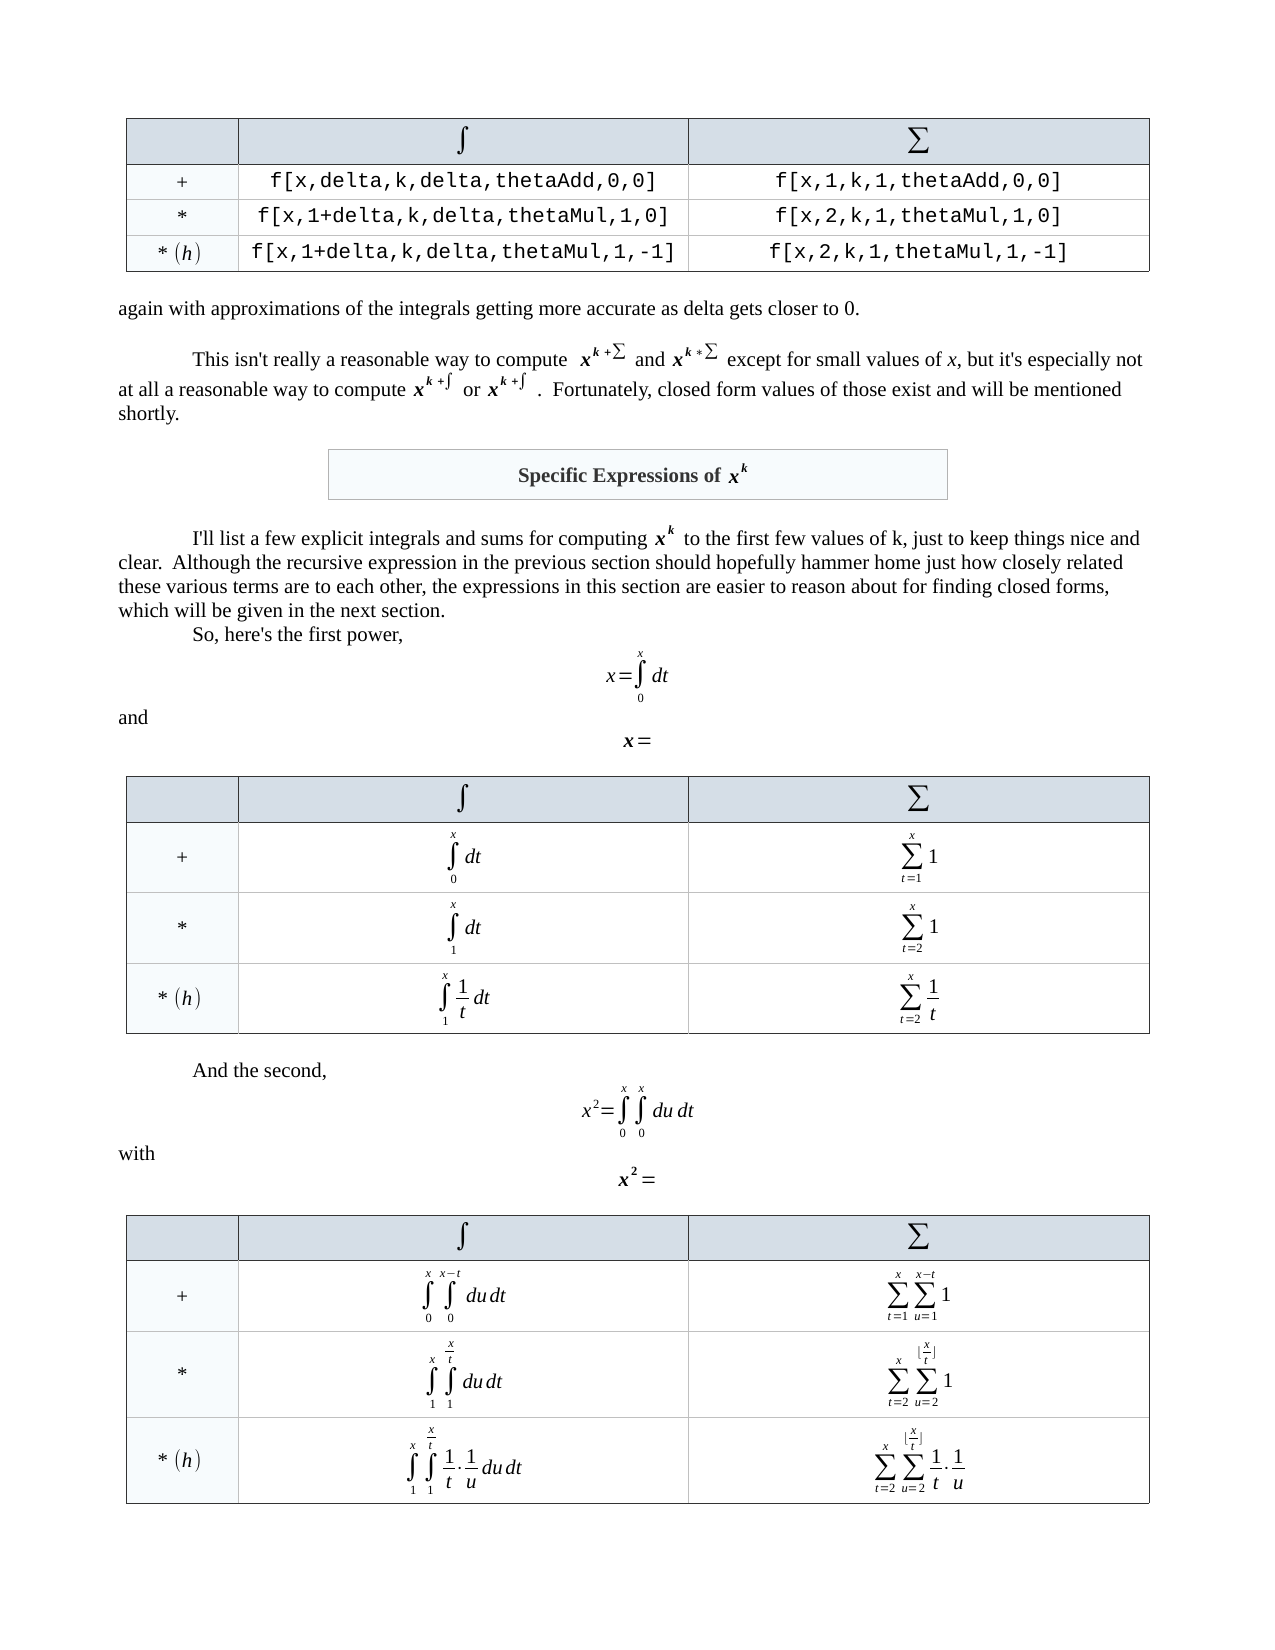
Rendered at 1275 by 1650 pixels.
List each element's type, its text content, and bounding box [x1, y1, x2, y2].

text with [118, 1141, 1157, 1164]
text This isn't really a reasonable way to compute andexcept for small values of x, but it's especially not at all a reasonable way to computeor. Fortunately, closed form values of those exist and will be mentioned shortly. [118, 343, 1157, 425]
table_cell + [127, 1261, 238, 1331]
table_cell f[x,delta,k,delta,thetaAdd,0,0] [239, 165, 688, 199]
table_cell * [127, 893, 238, 963]
table_header [127, 119, 238, 164]
table_cell [239, 1418, 688, 1503]
table_header [239, 119, 688, 164]
table_header [689, 777, 1149, 822]
table_cell * [127, 1418, 238, 1503]
table_cell [239, 823, 688, 892]
text and [118, 705, 1157, 729]
table_cell * [127, 200, 238, 235]
table_cell f[x,2,k,1,thetaMul,1,-1] [689, 236, 1149, 271]
table_header [127, 777, 238, 822]
table_cell * [127, 964, 238, 1033]
table_cell + [127, 165, 238, 199]
table_cell [689, 964, 1149, 1033]
table_header [689, 119, 1149, 164]
table_header [239, 777, 688, 822]
table_cell + [127, 823, 238, 892]
text again with approximations of the integrals getting more accurate as delta gets closer to 0. [118, 295, 1157, 319]
table_cell f[x,1+delta,k,delta,thetaMul,1,0] [239, 200, 688, 235]
table_cell [239, 893, 688, 963]
table_cell f[x,1,k,1,thetaAdd,0,0] [689, 165, 1149, 199]
table_cell [239, 964, 688, 1033]
table_cell f[x,1+delta,k,delta,thetaMul,1,-1] [239, 236, 688, 271]
table_cell [689, 1261, 1149, 1331]
table_cell [689, 893, 1149, 963]
text Specific Expressions of [329, 450, 947, 499]
table_cell f[x,2,k,1,thetaMul,1,0] [689, 200, 1149, 235]
text I'll list a few explicit integrals and sums for computingto the first few values of k, just to keep things nice and clear. Although the recursive expression in the previous section should hopefully hammer home just how closely related these various terms are to each other, the expressions in this section are easier to reason about for finding closed forms, which will be given in the next section. [118, 523, 1157, 622]
text And the second, [118, 1057, 1157, 1082]
table_cell * [127, 1332, 238, 1417]
table_cell [689, 1332, 1149, 1417]
table_header [689, 1216, 1149, 1260]
table_cell * [127, 236, 238, 271]
text So, here's the first power, [118, 622, 1157, 646]
table_cell [239, 1332, 688, 1417]
table_cell [239, 1261, 688, 1331]
table_cell [689, 823, 1149, 892]
table_header [239, 1216, 688, 1260]
table_header [127, 1216, 238, 1260]
table_cell [689, 1418, 1149, 1503]
